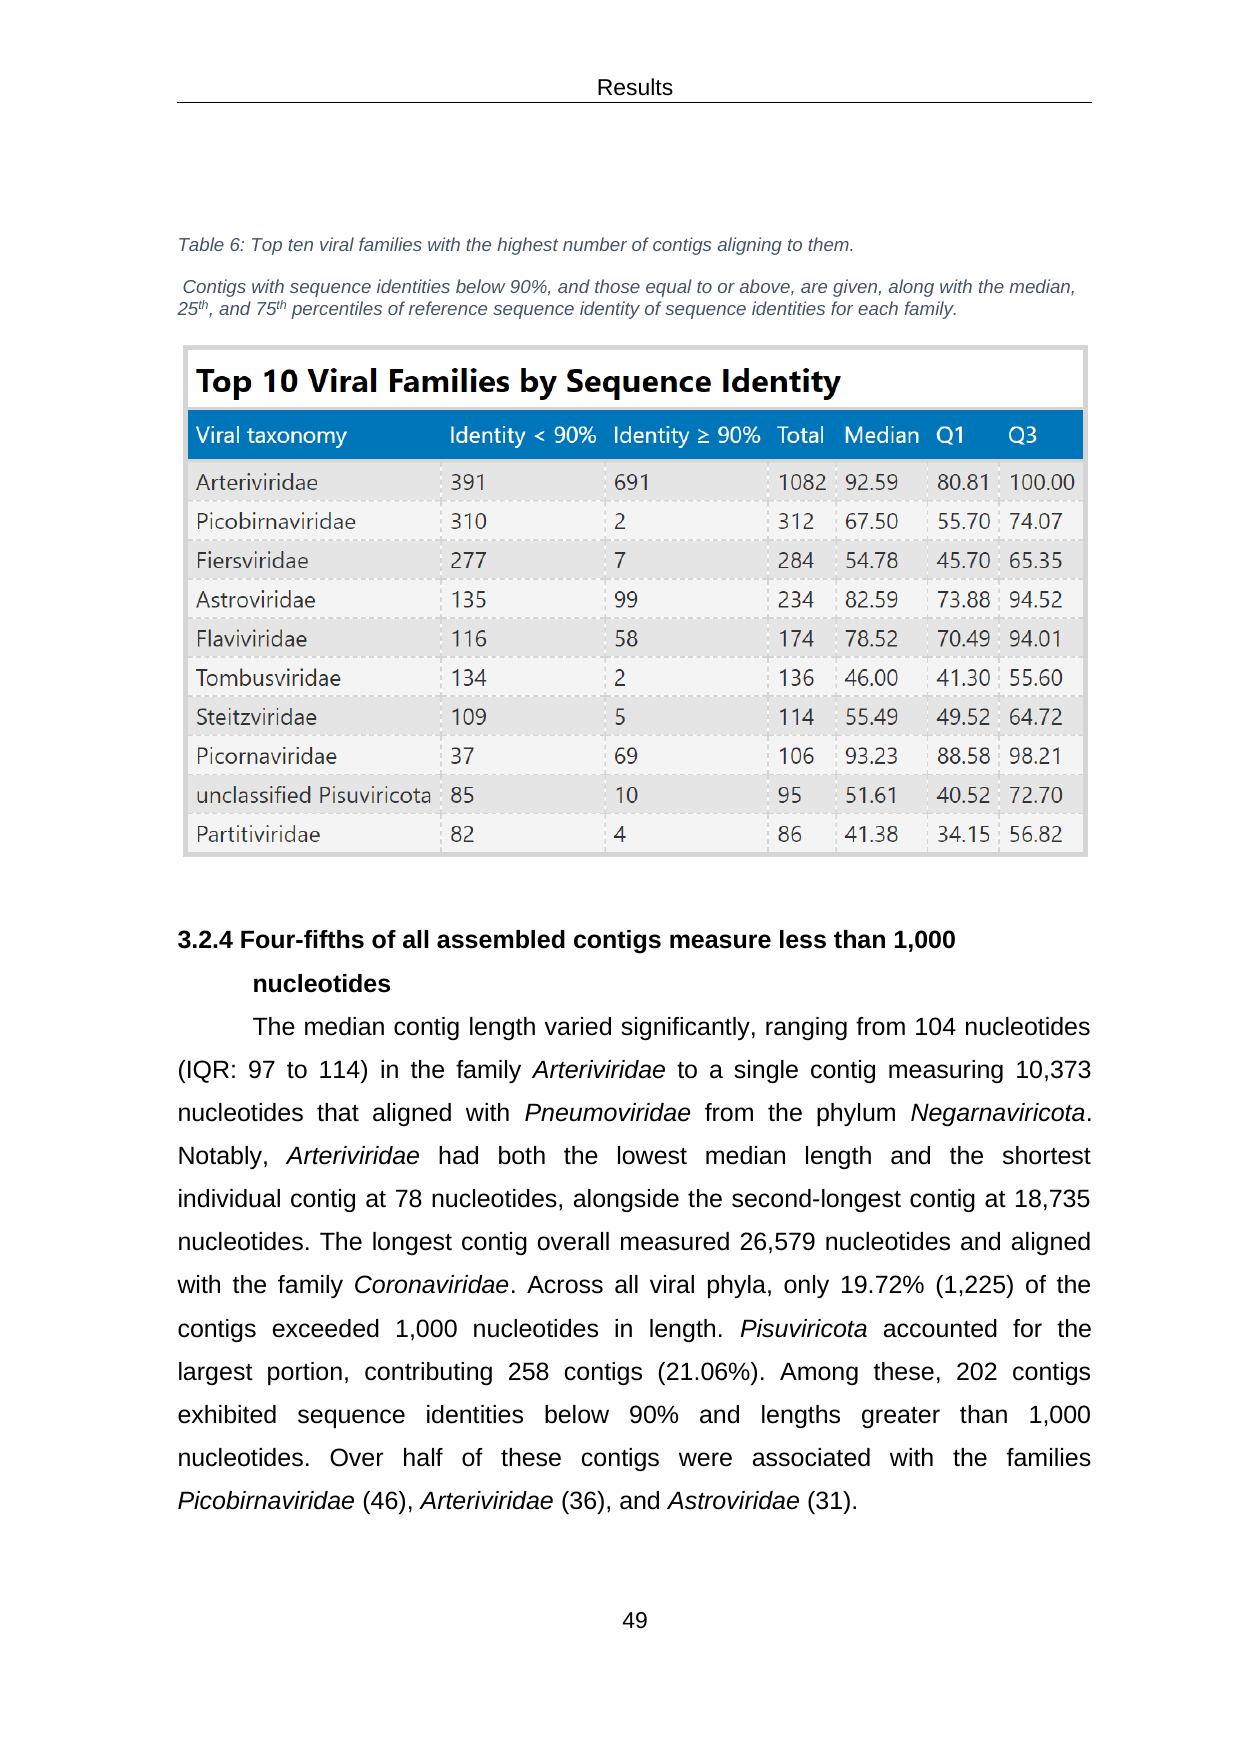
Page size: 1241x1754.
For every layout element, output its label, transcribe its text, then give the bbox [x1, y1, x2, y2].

text Contigs with sequence identities below 90%, and those equal to or above, are given, along with the median, 25th, and 75th percentiles of reference sequence identity of sequence identities for each family. [177, 276, 1092, 319]
text The median contig length varied significantly, ranging from 104 nucleotides (IQR: 97 to 114) in the family Arteriviridae to a single contig measuring 10,373 nucleotides that aligned with Pneumoviridae from the phylum Negarnaviricota. Notably, Arteriviridae had both the lowest median length and the shortest individual contig at 78 nucleotides, alongside the second-longest contig at 18,735 nucleotides. The longest contig overall measured 26,579 nucleotides and aligned with the family Coronaviridae. Across all viral phyla, only 19.72% (1,225) of the contigs exceeded 1,000 nucleotides in length. Pisuviricota accounted for the largest portion, contributing 258 contigs (21.06%). Among these, 202 contigs exhibited sequence identities below 90% and lengths greater than 1,000 nucleotides. Over half of these contigs were associated with the families Picobirnaviridae (46), Arteriviridae (36), and Astroviridae (31). [177, 1012, 1092, 1515]
text Table 6: Top ten viral families with the highest number of contigs aligning to them. [177, 233, 1092, 255]
subtitle 3.2.4 Four-fifths of all assembled contigs measure less than 1,000 nucleotides [177, 926, 1092, 997]
